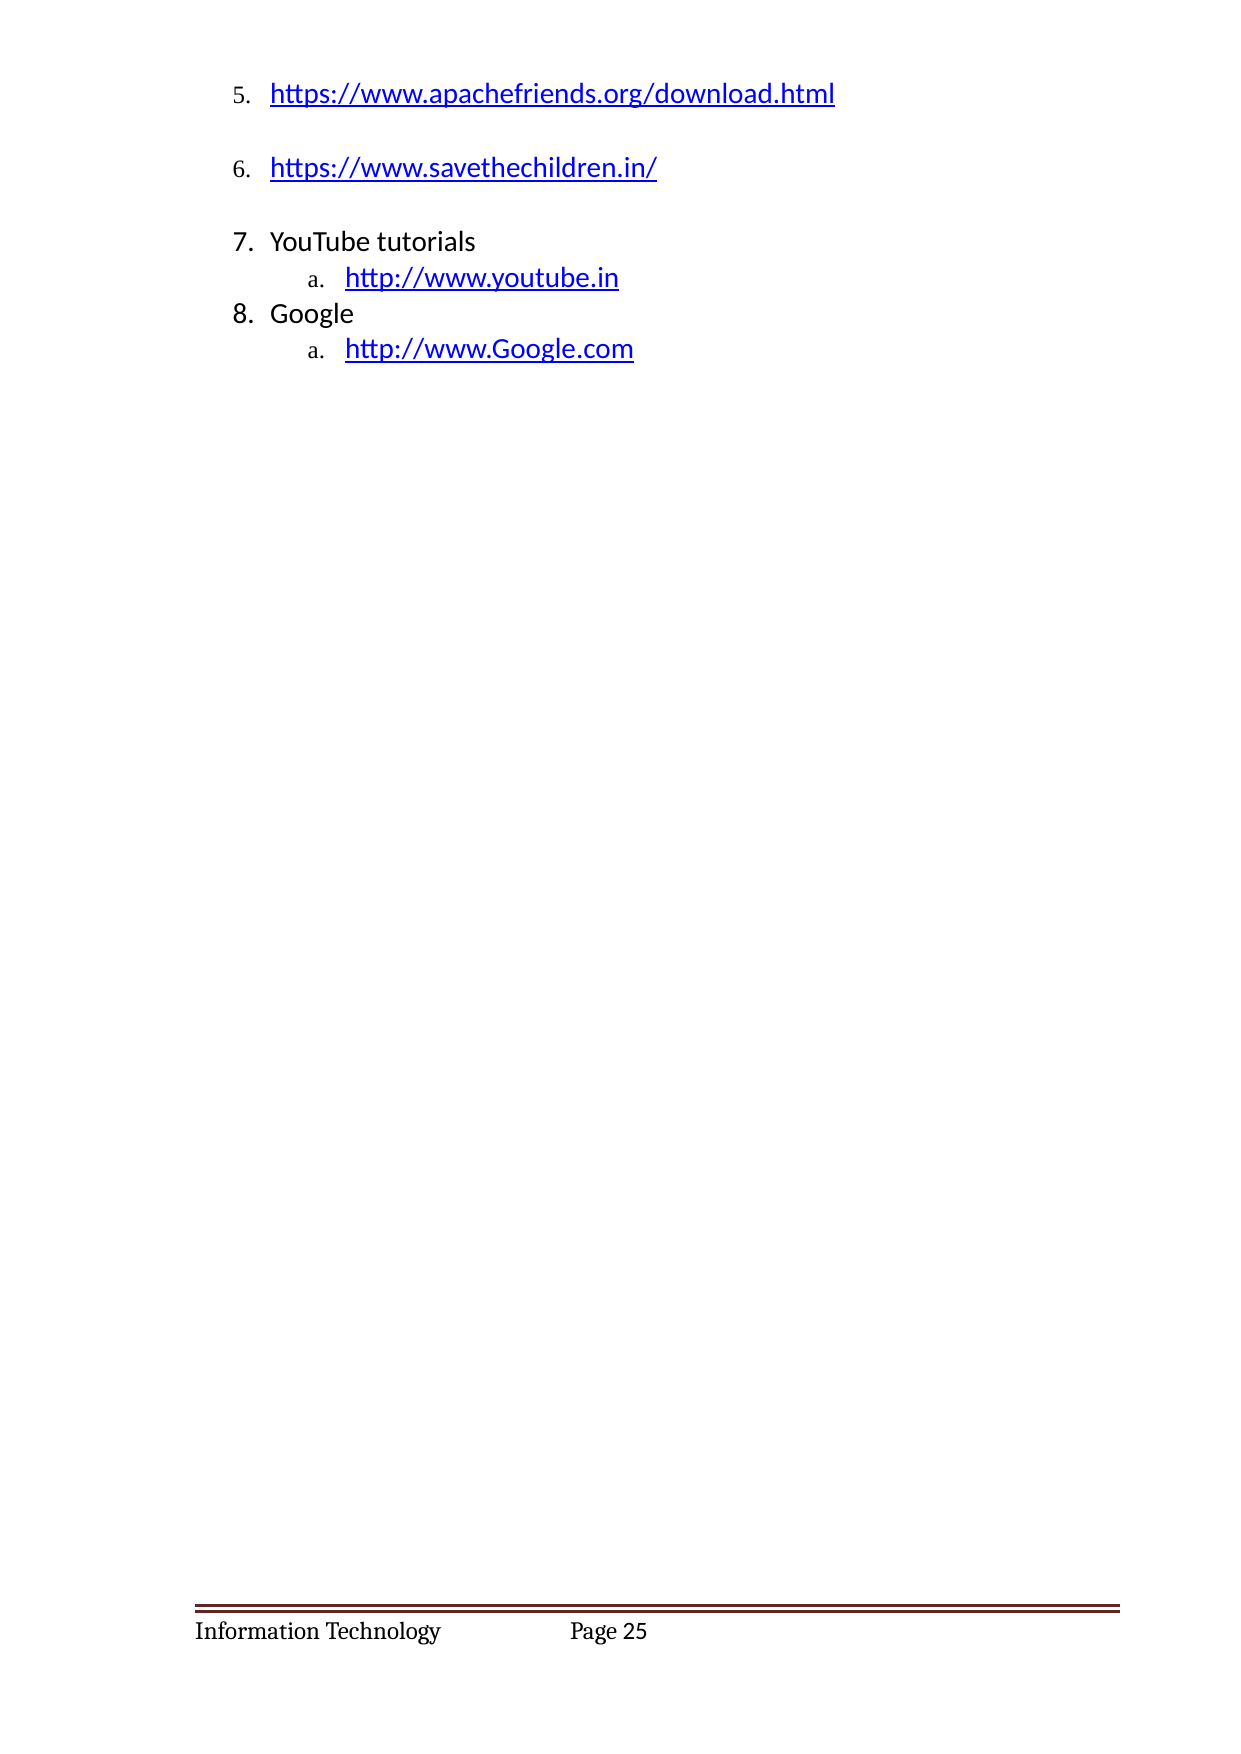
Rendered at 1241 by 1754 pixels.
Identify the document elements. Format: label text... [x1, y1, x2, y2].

list https://www.apachefriends.org/download.html [232, 75, 1120, 111]
list http://www.youtube.in [307, 259, 1120, 295]
list http://www.Google.com [307, 330, 1120, 366]
list Google [232, 295, 1120, 330]
list https://www.savethechildren.in/ [232, 149, 1120, 185]
list YouTube tutorials [232, 223, 1120, 259]
